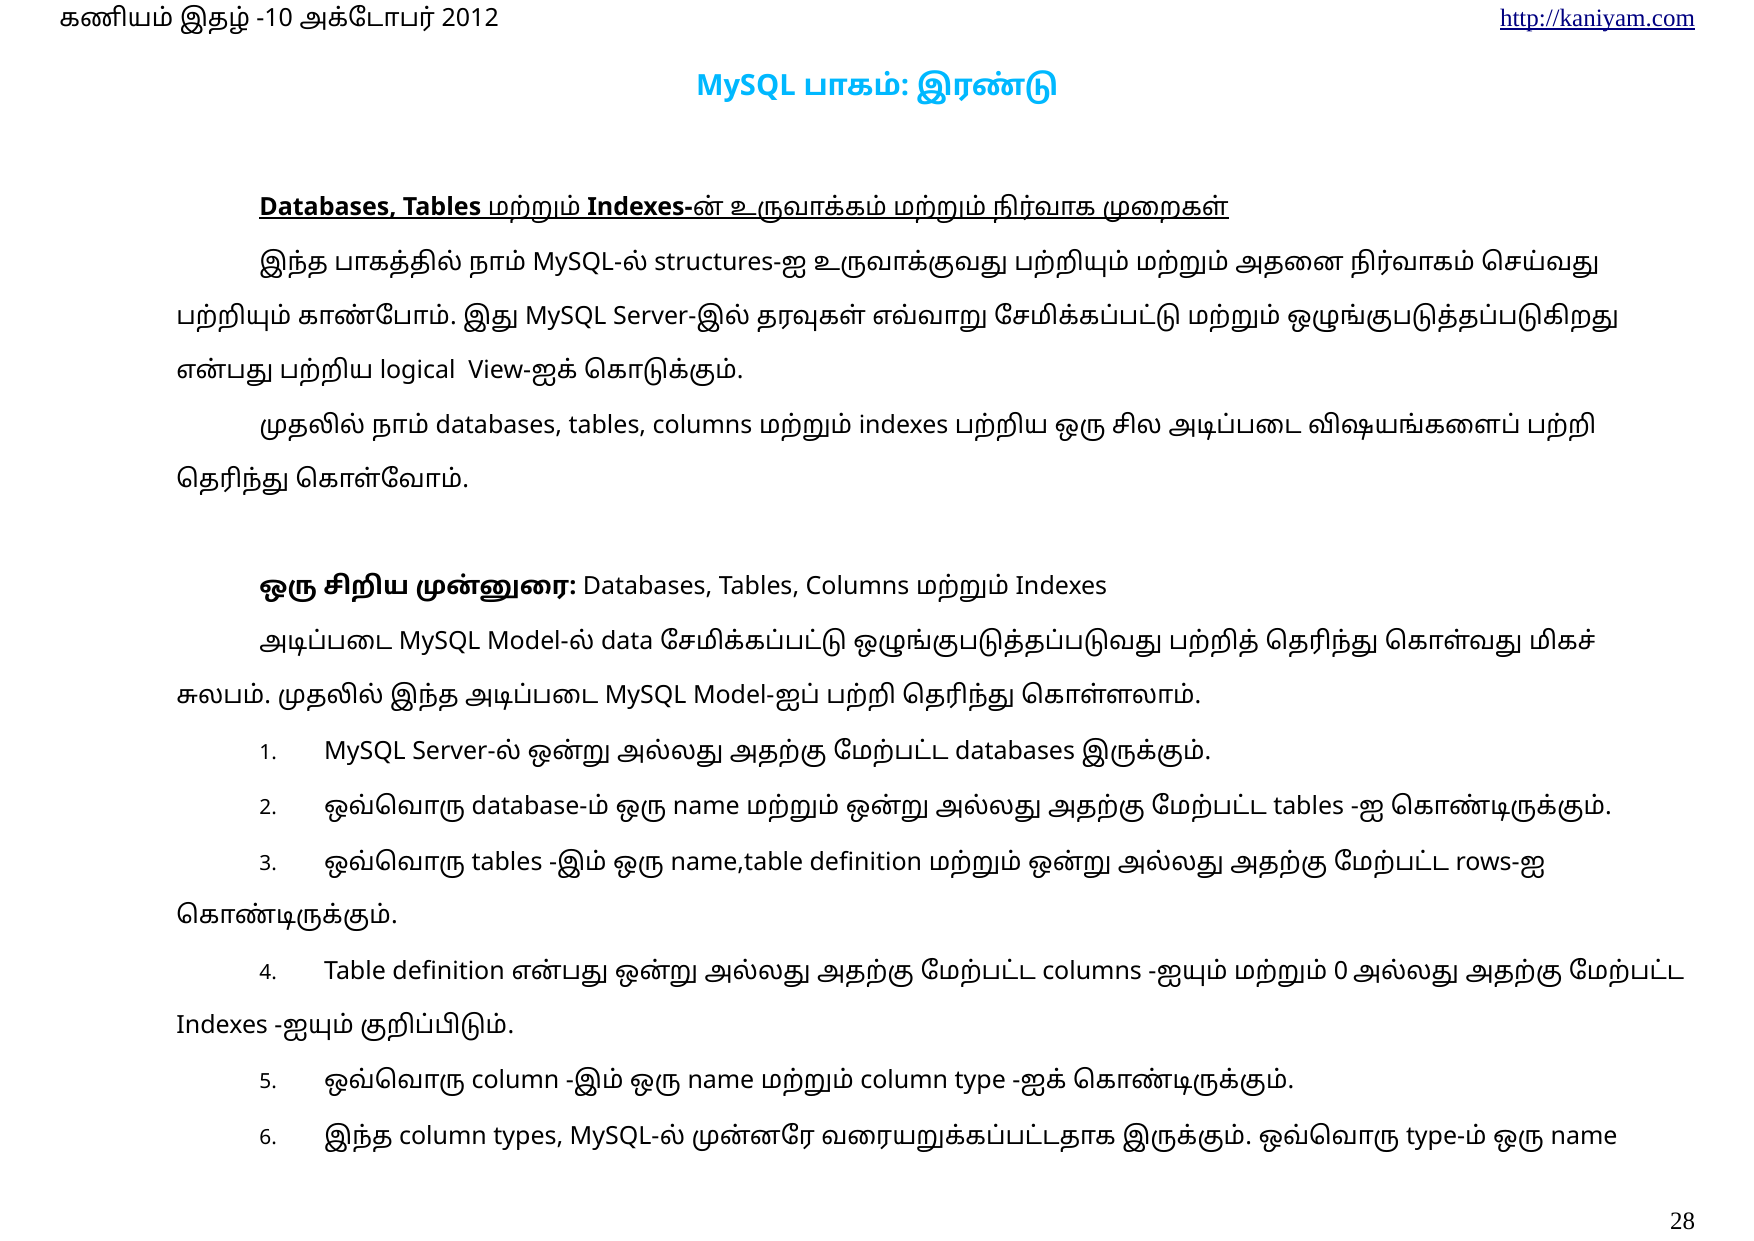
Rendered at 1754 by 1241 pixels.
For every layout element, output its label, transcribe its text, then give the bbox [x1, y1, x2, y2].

list ஒவ்வொரு database-ம் ஒரு name மற்றும் ஒன்று அல்லது அதற்கு மேற்பட்ட tables -ஐ கொண்டிருக்கும். [176, 788, 1695, 825]
text முதலில் நாம் databases, tables, columns மற்றும் indexes பற்றிய ஒரு சில அடிப்படை விஷயங்களைப் பற்றி தெரிந்து கொள்வோம். [176, 407, 1695, 498]
text அடிப்படை MySQL Model-ல் data சேமிக்கப்பட்டு ஒழுங்குபடுத்தப்படுவது பற்றித் தெரிந்து கொள்வது மிகச் சுலபம். முதலில் இந்த அடிப்படை MySQL Model-ஐப் பற்றி தெரிந்து கொள்ளலாம். [176, 623, 1695, 714]
list ஒவ்வொரு tables -இம் ஒரு name,table definition மற்றும் ஒன்று அல்லது அதற்கு மேற்பட்ட rows-ஐ கொண்டிருக்கும். [176, 843, 1695, 934]
text MySQL பாகம்: இரண்டு [59, 64, 1695, 107]
list MySQL Server-ல் ஒன்று அல்லது அதற்கு மேற்பட்ட databases இருக்கும். [176, 732, 1695, 769]
text Databases, Tables மற்றும் Indexes-ன் உருவாக்கம் மற்றும் நிர்வாக முறைகள் [176, 188, 1695, 225]
text இந்த பாகத்தில் நாம் MySQL-ல் structures-ஐ உருவாக்குவது பற்றியும் மற்றும் அதனை நிர்வாகம் செய்வது பற்றியும் காண்போம். இது MySQL Server-இல் தரவுகள் எவ்வாறு சேமிக்கப்பட்டு மற்றும் ஒழுங்குபடுத்தப்படுகிறது என்பது பற்றிய logical View-ஐக் கொடுக்கும். [176, 244, 1695, 389]
list இந்த column types, MySQL-ல் முன்னரே வரையறுக்கப்பட்டதாக இருக்கும். ஒவ்வொரு type-ம் ஒரு name [176, 1117, 1695, 1154]
list ஒவ்வொரு column -இம் ஒரு name மற்றும் column type -ஐக் கொண்டிருக்கும். [176, 1062, 1695, 1099]
list Table definition என்பது ஒன்று அல்லது அதற்கு மேற்பட்ட columns -ஐயும் மற்றும் 0அல்லது அதற்கு மேற்பட்ட Indexes -ஐயும் குறிப்பிடும். [176, 952, 1695, 1043]
text ஒரு சிறிய முன்னுரை: Databases, Tables, Columns மற்றும் Indexes [176, 567, 1695, 604]
